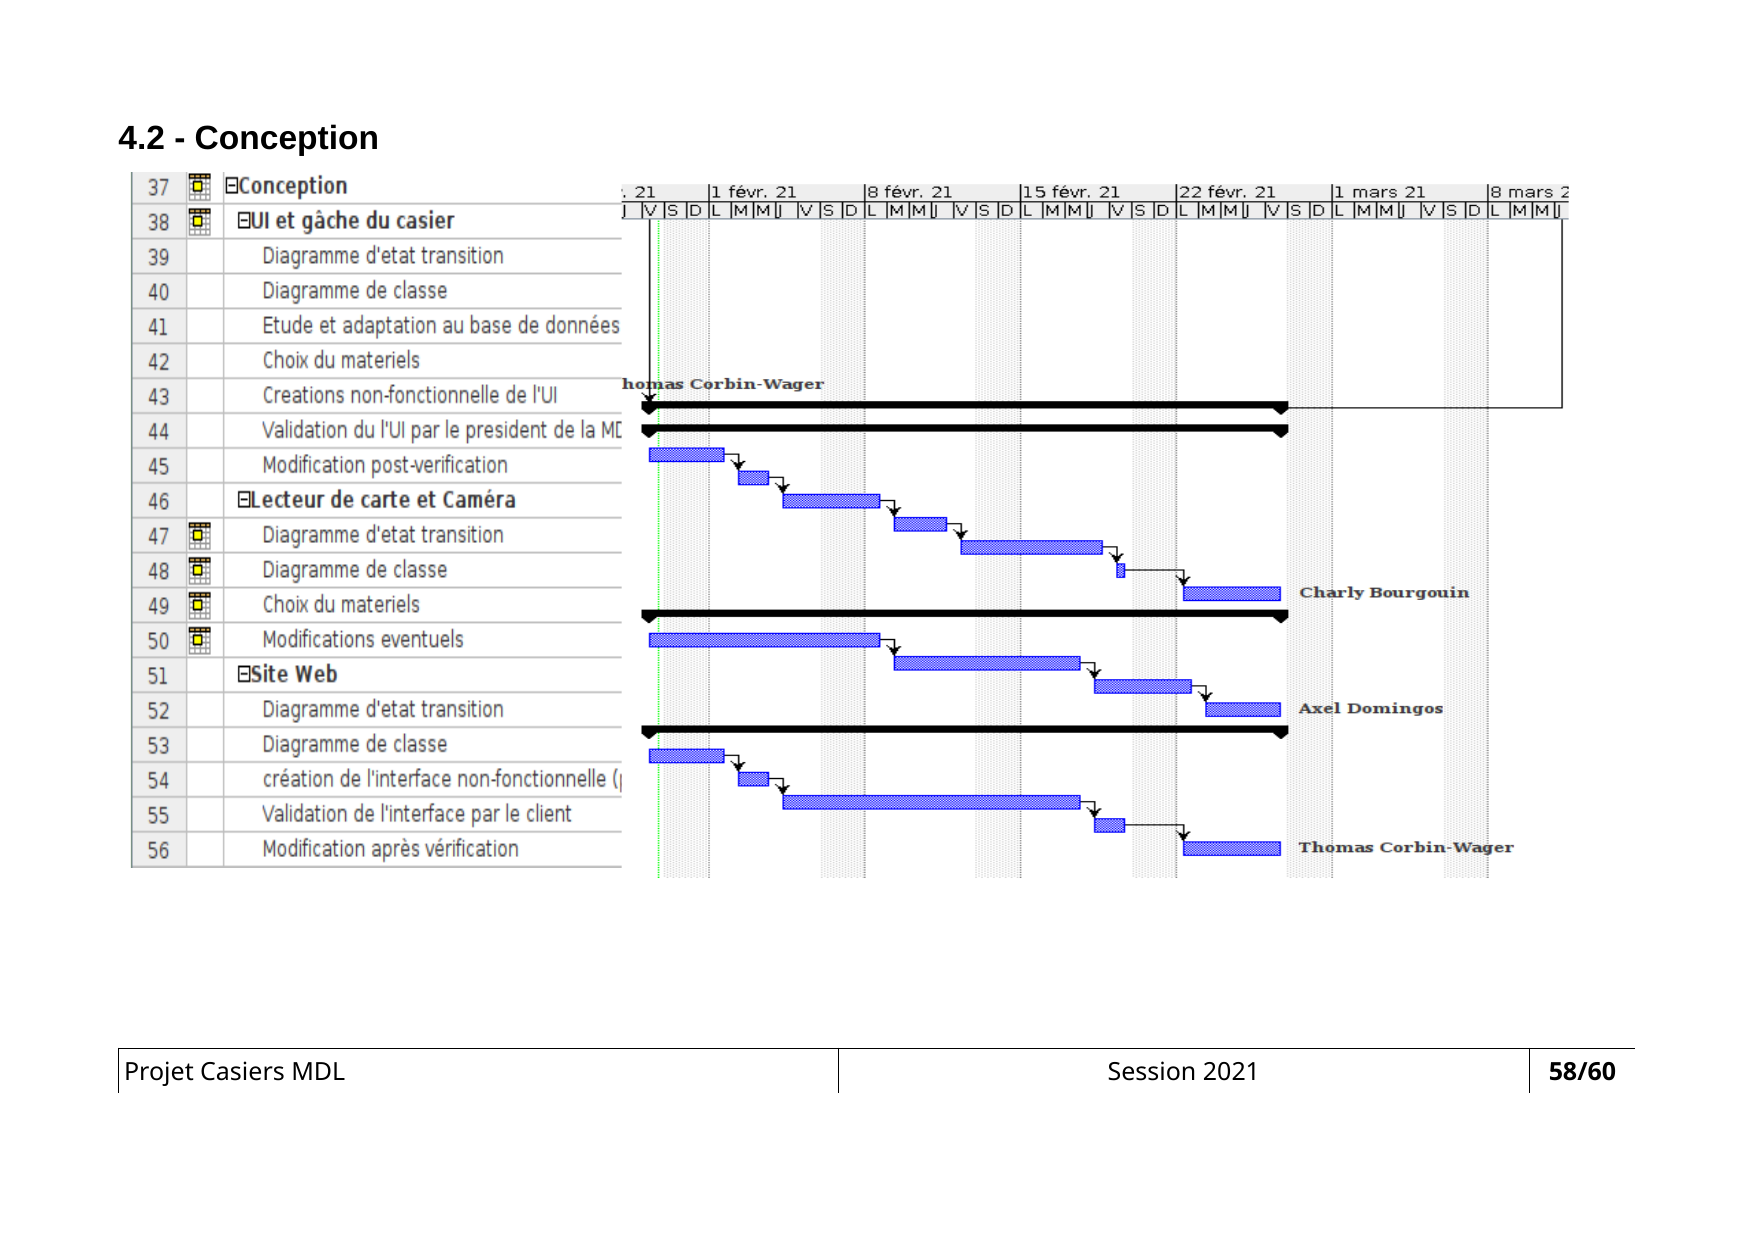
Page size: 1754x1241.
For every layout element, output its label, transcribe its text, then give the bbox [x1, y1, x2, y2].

subtitle 4.2 - Conception [118, 118, 1636, 157]
picture [130, 172, 1569, 878]
